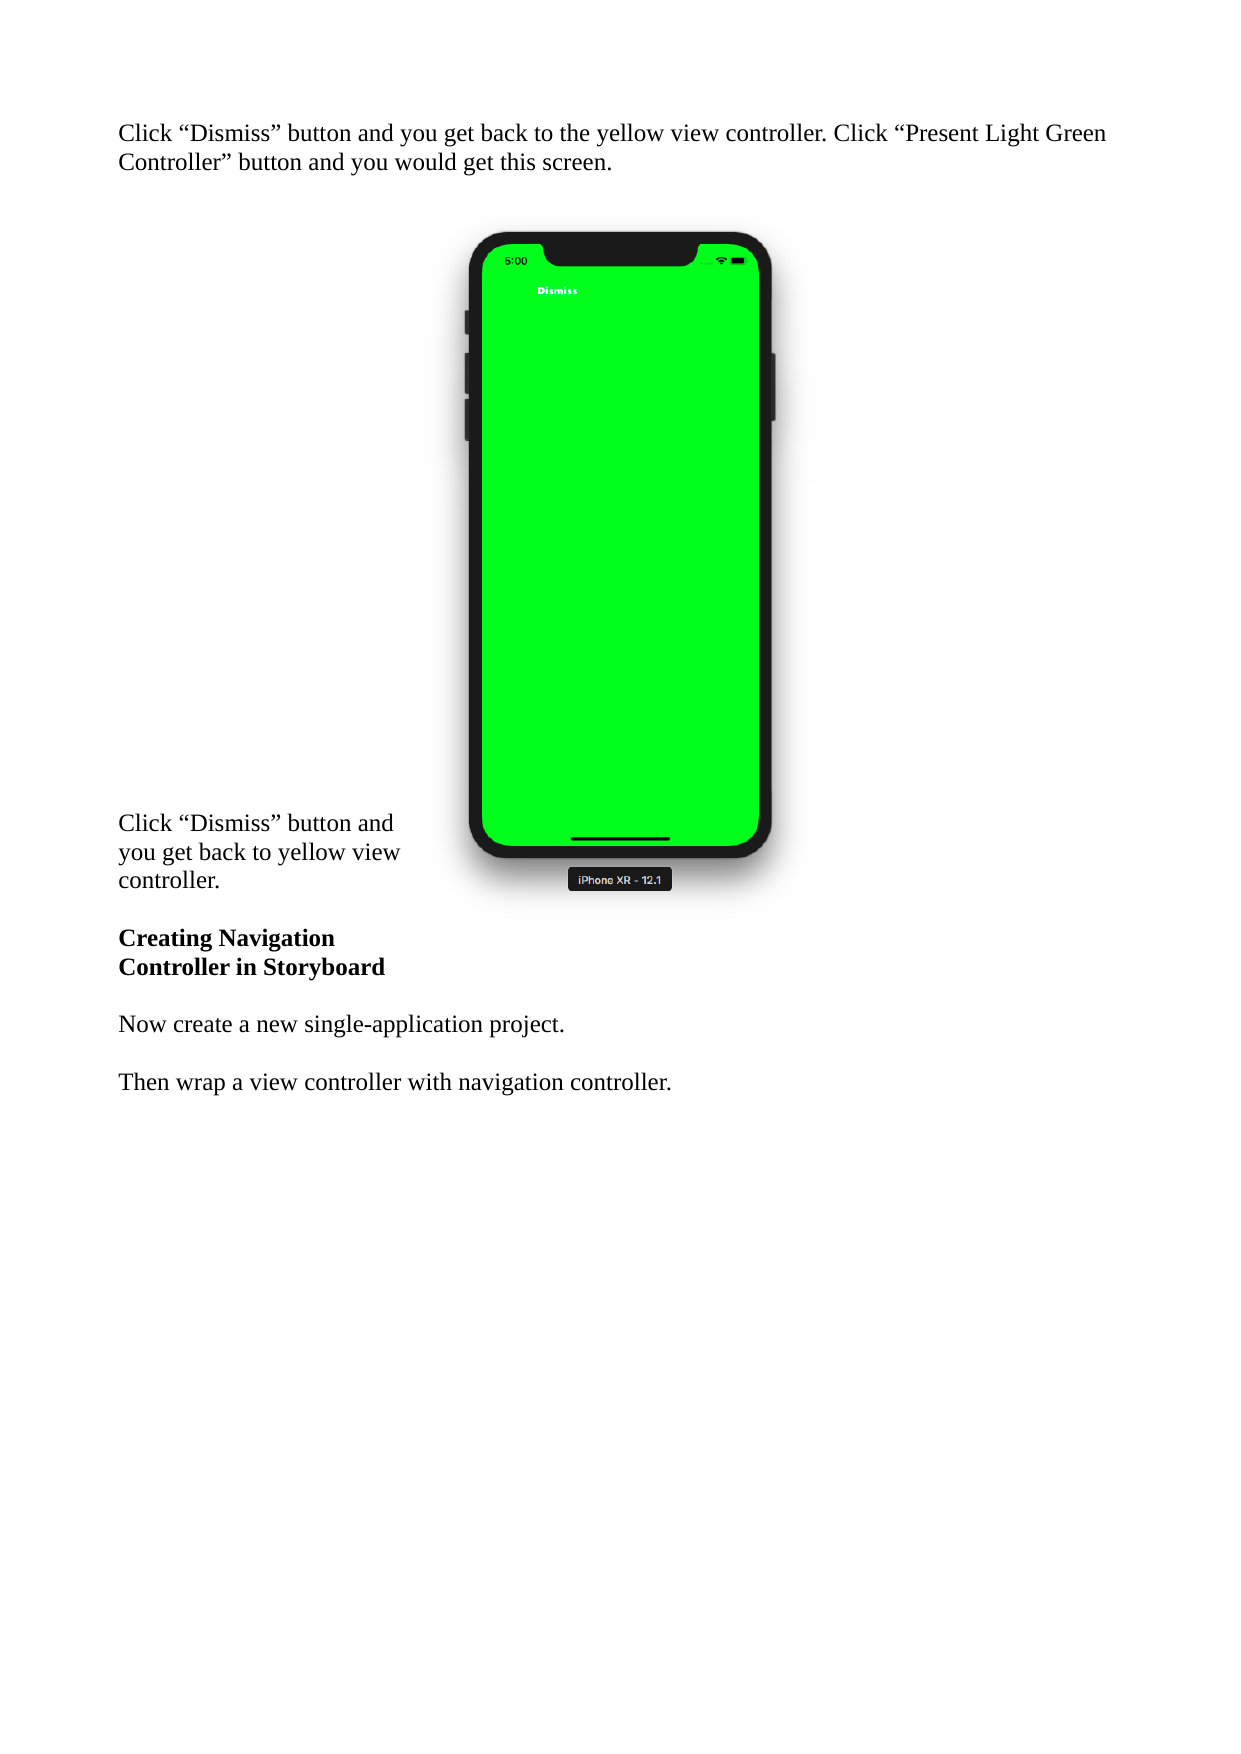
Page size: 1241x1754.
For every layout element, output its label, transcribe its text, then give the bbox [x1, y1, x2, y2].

text Now create a new single-application project. [118, 1009, 1122, 1038]
text Click “Dismiss” button and you get back to yellow view controller. [118, 808, 415, 894]
text Creating Navigation Controller in Storyboard [118, 923, 1122, 981]
text [825, 808, 1122, 894]
text Click “Dismiss” button and you get back to the yellow view controller. Click “Present Light Green Controller” button and you would get this screen. [118, 118, 1122, 176]
text Then wrap a view controller with navigation controller. [118, 1067, 1122, 1096]
picture [415, 204, 825, 925]
